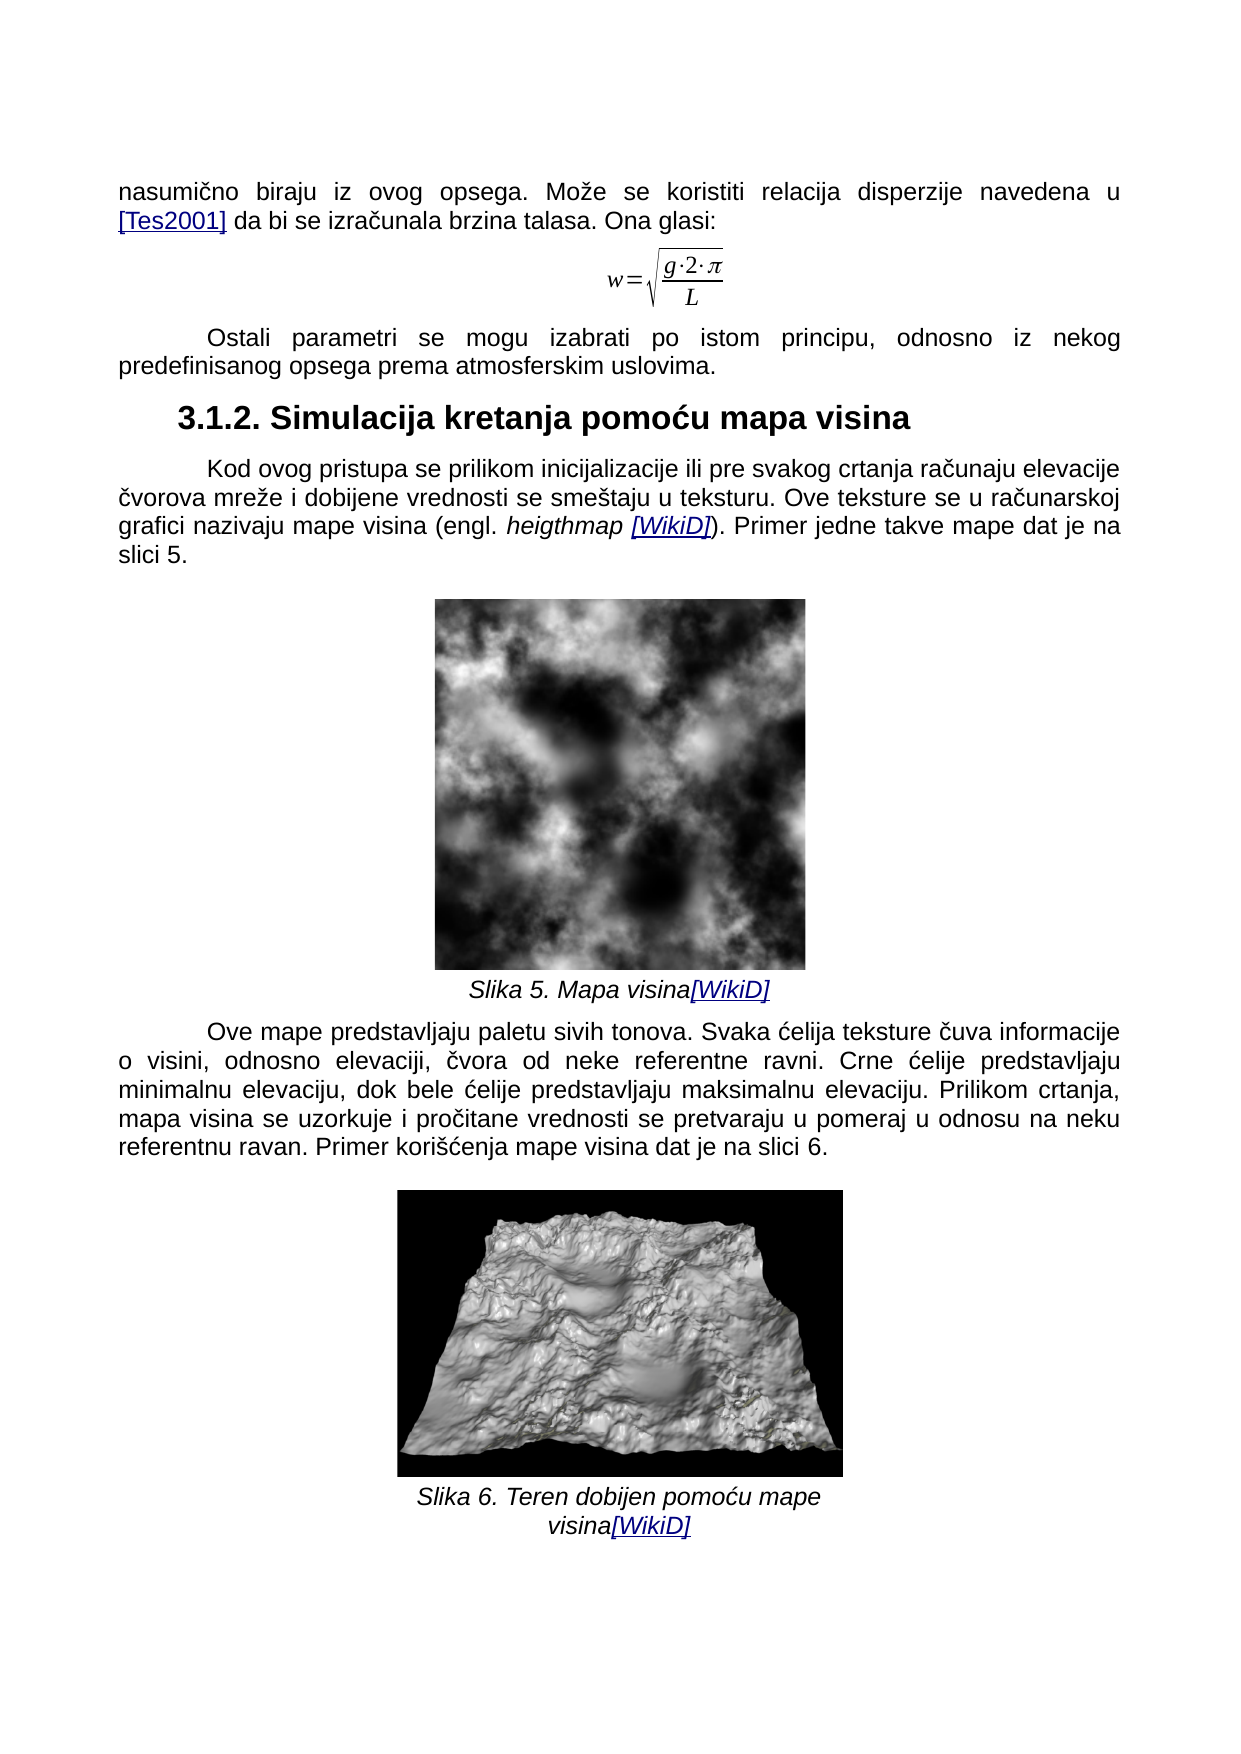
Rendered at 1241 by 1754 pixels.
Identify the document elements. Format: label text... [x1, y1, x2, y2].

text Slika 5. Mapa visina[WikiD] [435, 970, 805, 1004]
text Kod ovog pristupa se prilikom inicijalizacije ili pre svakog crtanja računaju elevacije čvorova mreže i dobijene vrednosti se smeštaju u teksturu. Ove teksture se u računarskoj grafici nazivaju mape visina (engl. heigthmap [WikiD]). Primer jedne takve mape dat je na slici 5. [118, 454, 1122, 569]
text Ove mape predstavljaju paletu sivih tonova. Svaka ćelija teksture čuva informacije o visini, odnosno elevaciji, čvora od neke referentne ravni. Crne ćelije predstavljaju minimalnu elevaciju, dok bele ćelije predstavljaju maksimalnu elevaciju. Prilikom crtanja, mapa visina se uzorkuje i pročitane vrednosti se pretvaraju u pomeraj u odnosu na neku referentnu ravan. Primer korišćenja mape visina dat je na slici 6. [118, 581, 1122, 1161]
picture [397, 1190, 843, 1477]
picture [434, 599, 806, 970]
text nasumično biraju iz ovog opsega. Može se koristiti relacija disperzije navedena u [Tes2001] da bi se izračunala brzina talasa. Ona glasi: [118, 177, 1122, 235]
subtitle Simulacija kretanja pomoću mapa visina [177, 398, 1122, 436]
text Slika 6. Teren dobijen pomoću mape visina[WikiD] [397, 1477, 843, 1540]
text Ostali parametri se mogu izabrati po istom principu, odnosno iz nekog predefinisanog opsega prema atmosferskim uslovima. [118, 322, 1122, 380]
